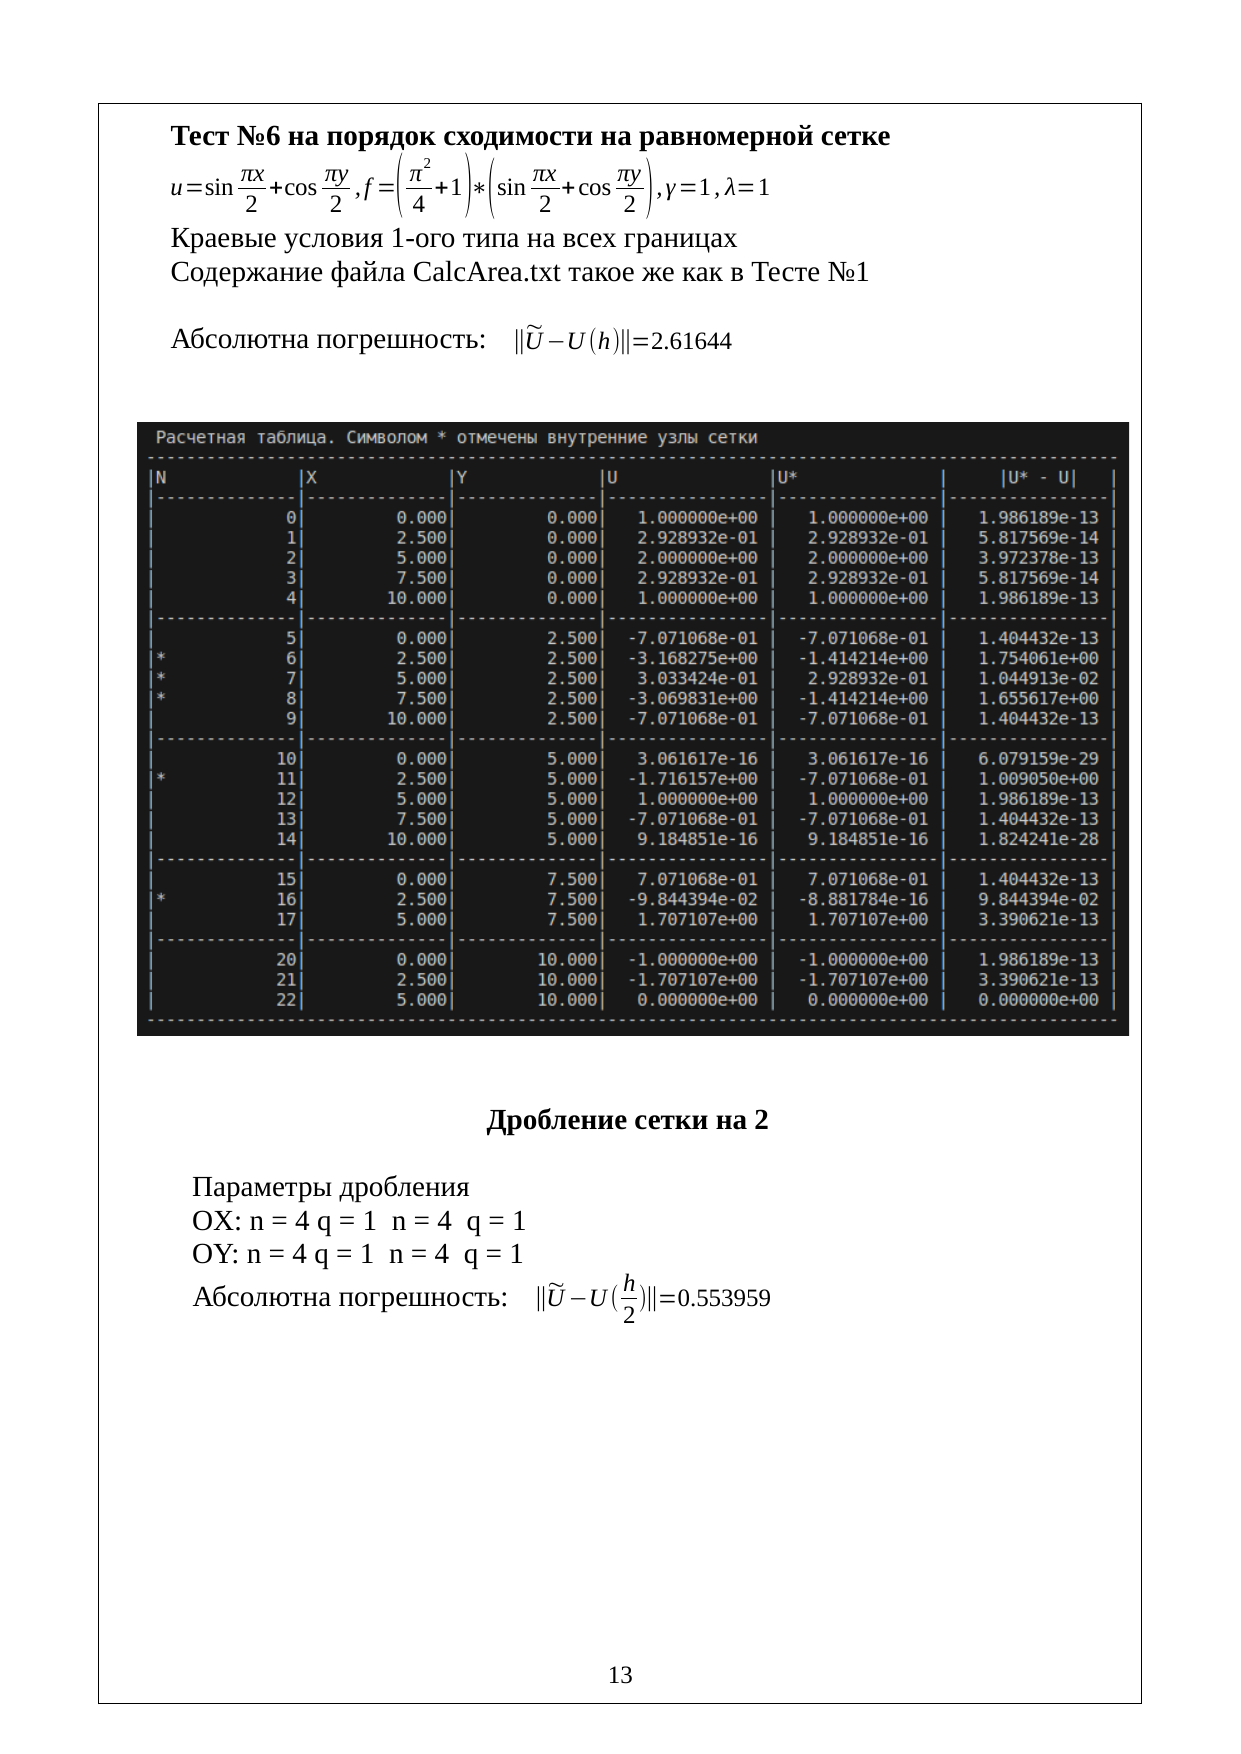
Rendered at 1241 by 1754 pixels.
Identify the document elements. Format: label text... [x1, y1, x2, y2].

list Краевые условия 1-ого типа на всех границах [99, 221, 1137, 254]
list Тест №6 на порядок cходимости на равномерной сетке [99, 118, 1137, 152]
list Параметры дробления [118, 1169, 1137, 1203]
list OX: n = 4 q = 1 n = 4 q = 1 [118, 1203, 1137, 1236]
list Содержание файла CalcArea.txt такое же как в Тесте №1 [99, 254, 1137, 288]
list Абсолютна погрешность: [99, 321, 1137, 356]
list OY: n = 4 q = 1 n = 4 q = 1 [118, 1236, 1137, 1270]
picture [137, 422, 1130, 1036]
list Абсолютна погрешность: [99, 1270, 1137, 1329]
list Дробление сетки на 2 [118, 1102, 1137, 1136]
